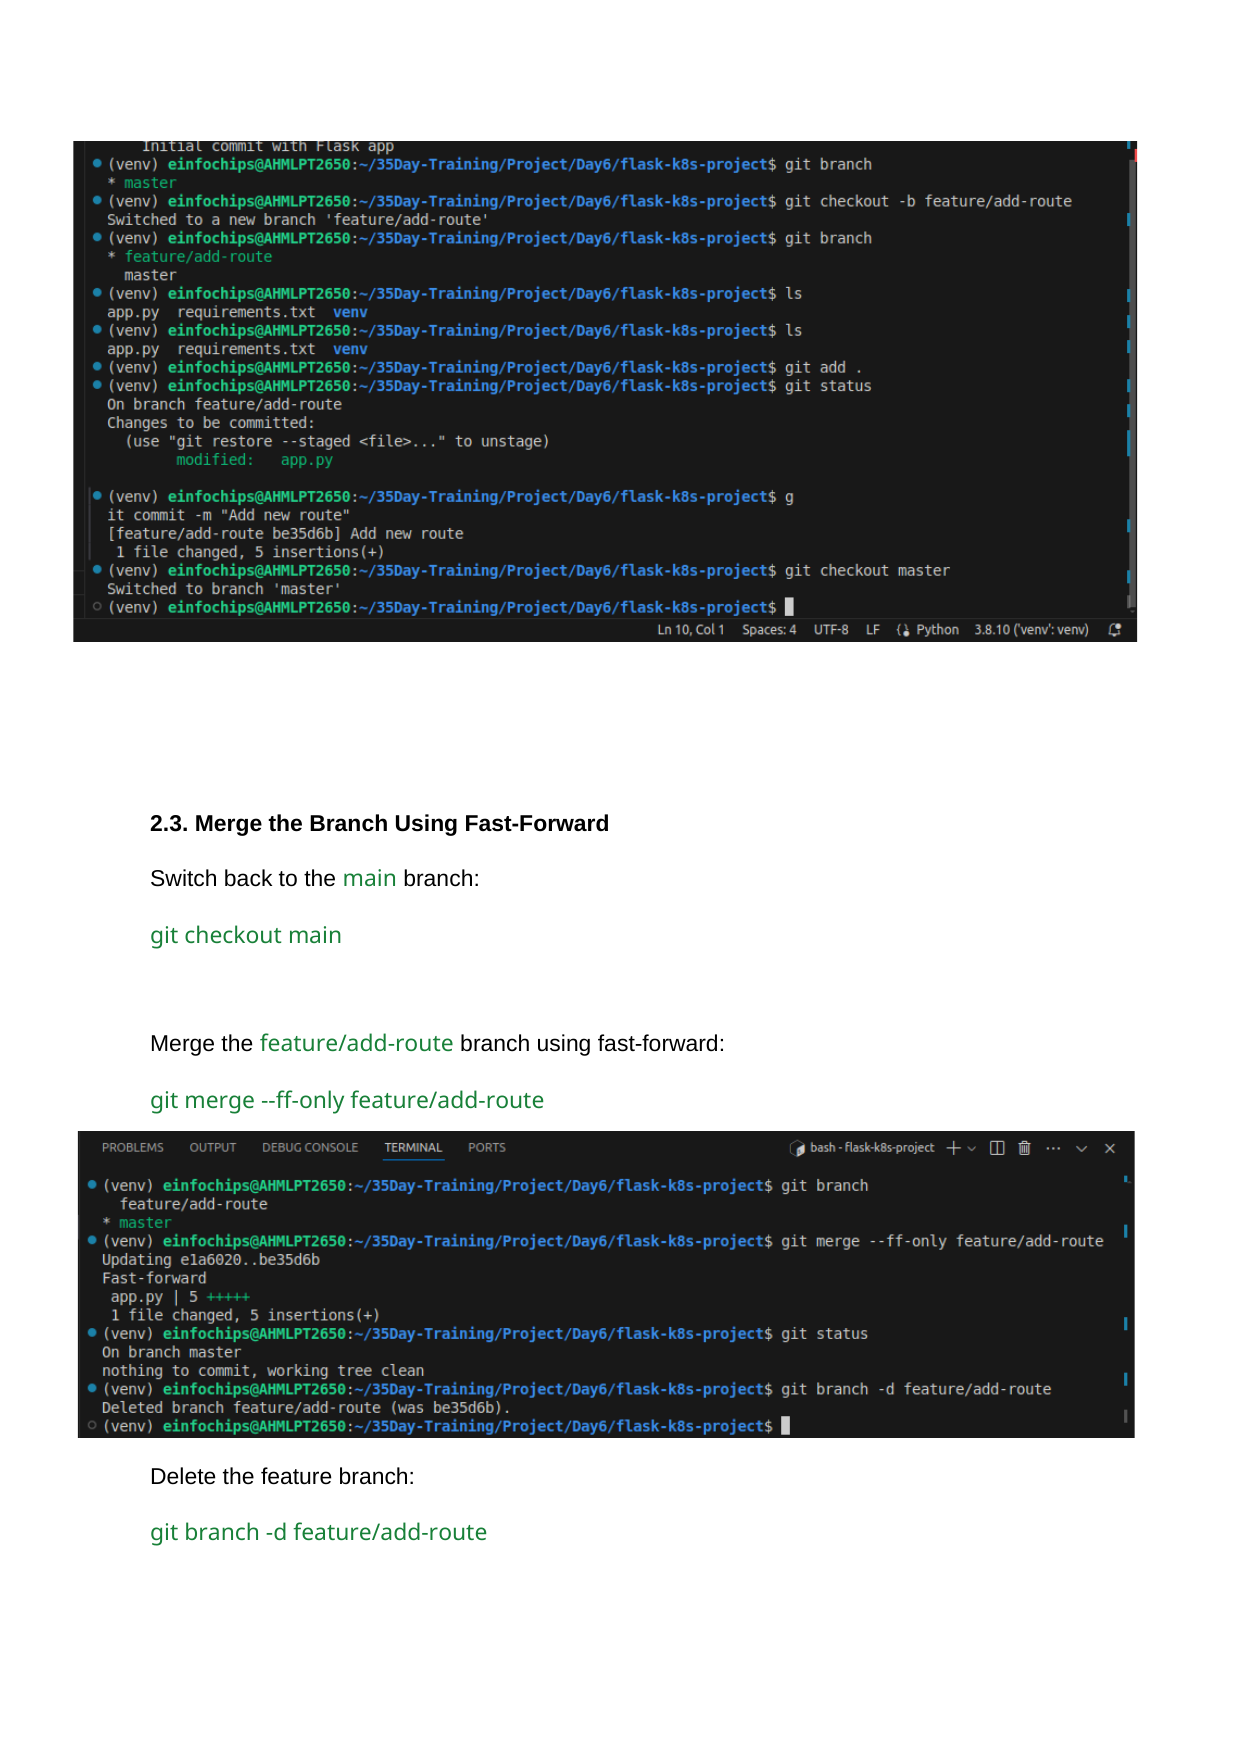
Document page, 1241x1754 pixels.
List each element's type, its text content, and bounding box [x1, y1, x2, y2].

text Switch back to the main branch: git checkout main [150, 861, 1090, 950]
text Delete the feature branch: git branch -d feature/add-route [150, 1438, 1090, 1547]
picture [73, 141, 1138, 642]
text Merge the feature/add-route branch using fast-forward: git merge --ff-only feature/add-route [150, 1027, 1090, 1116]
picture [77, 1131, 1135, 1438]
text 2.3. Merge the Branch Using Fast-Forward [150, 810, 1090, 836]
